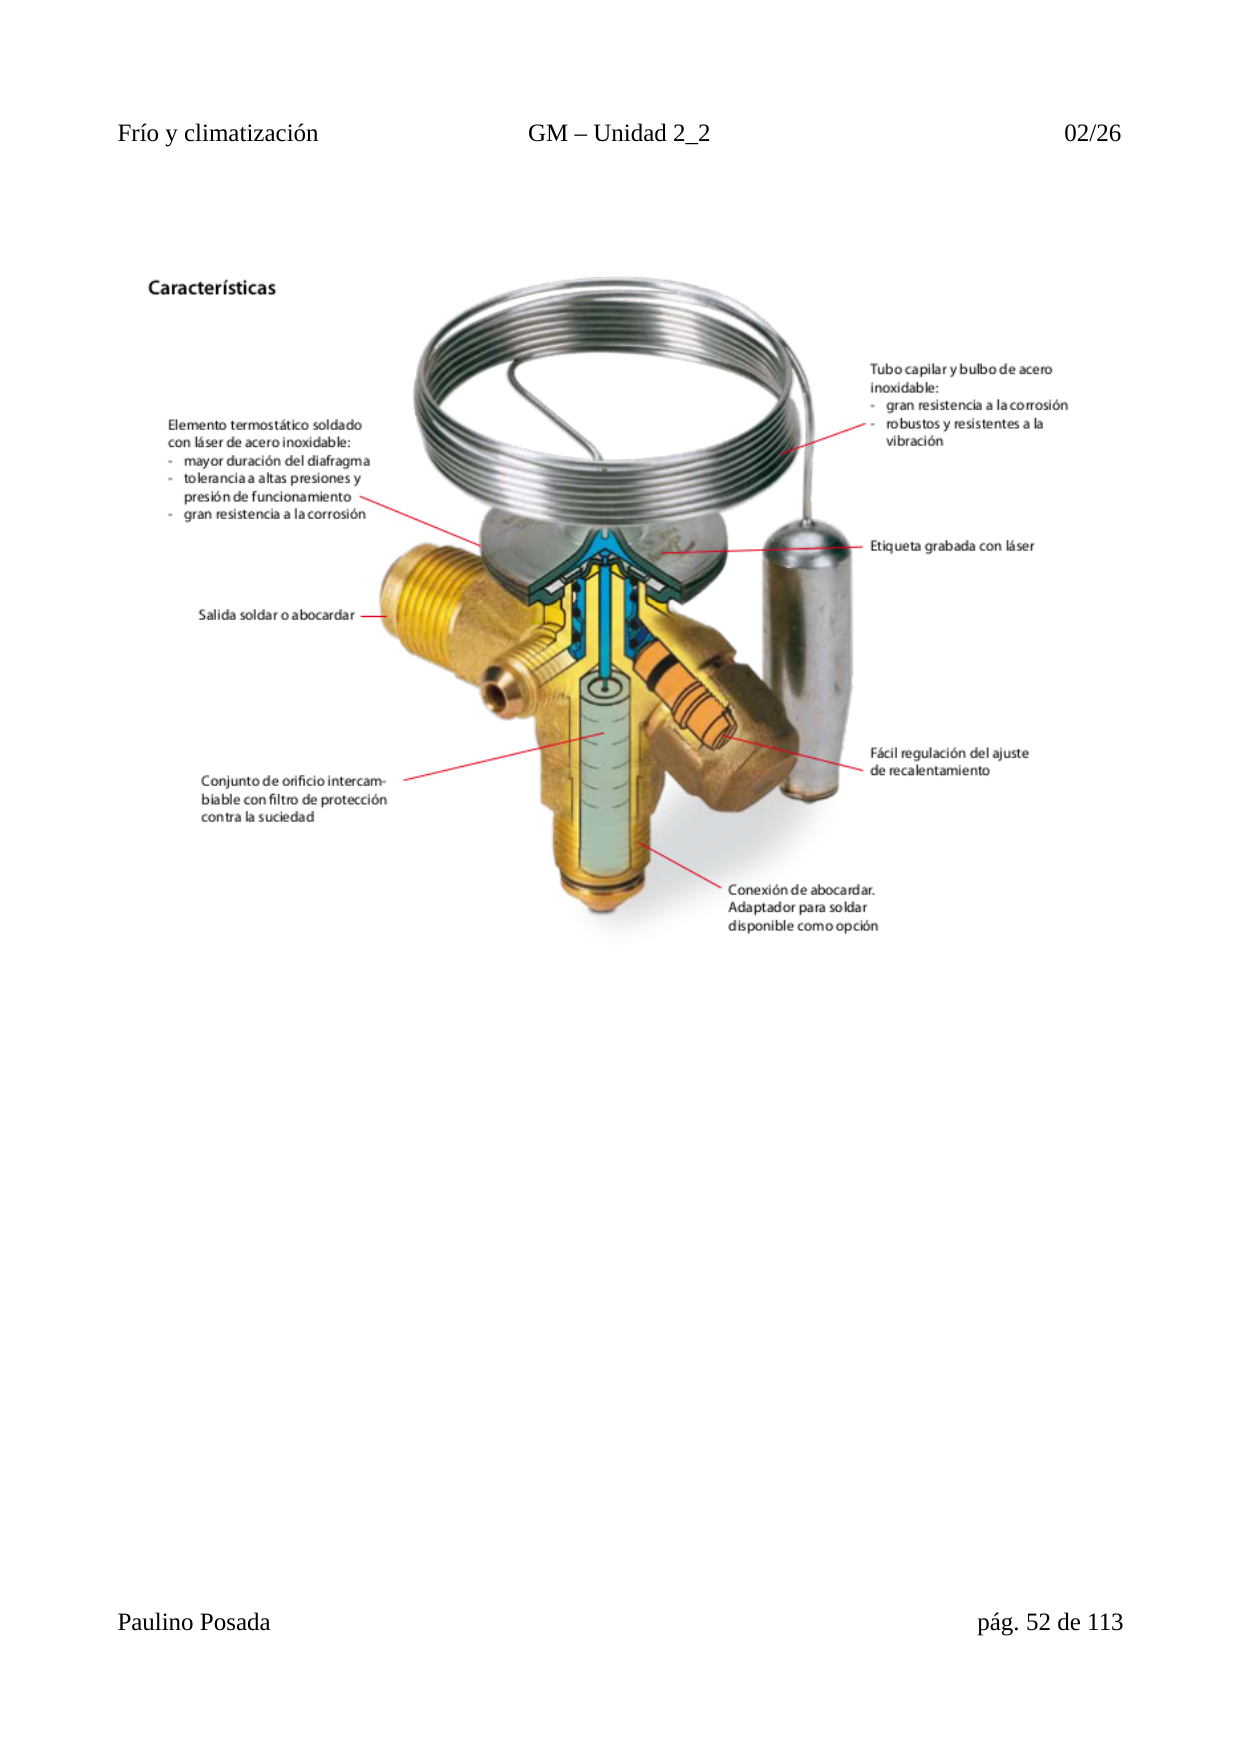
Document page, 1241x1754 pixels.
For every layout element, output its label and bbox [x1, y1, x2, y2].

picture [131, 252, 1136, 964]
